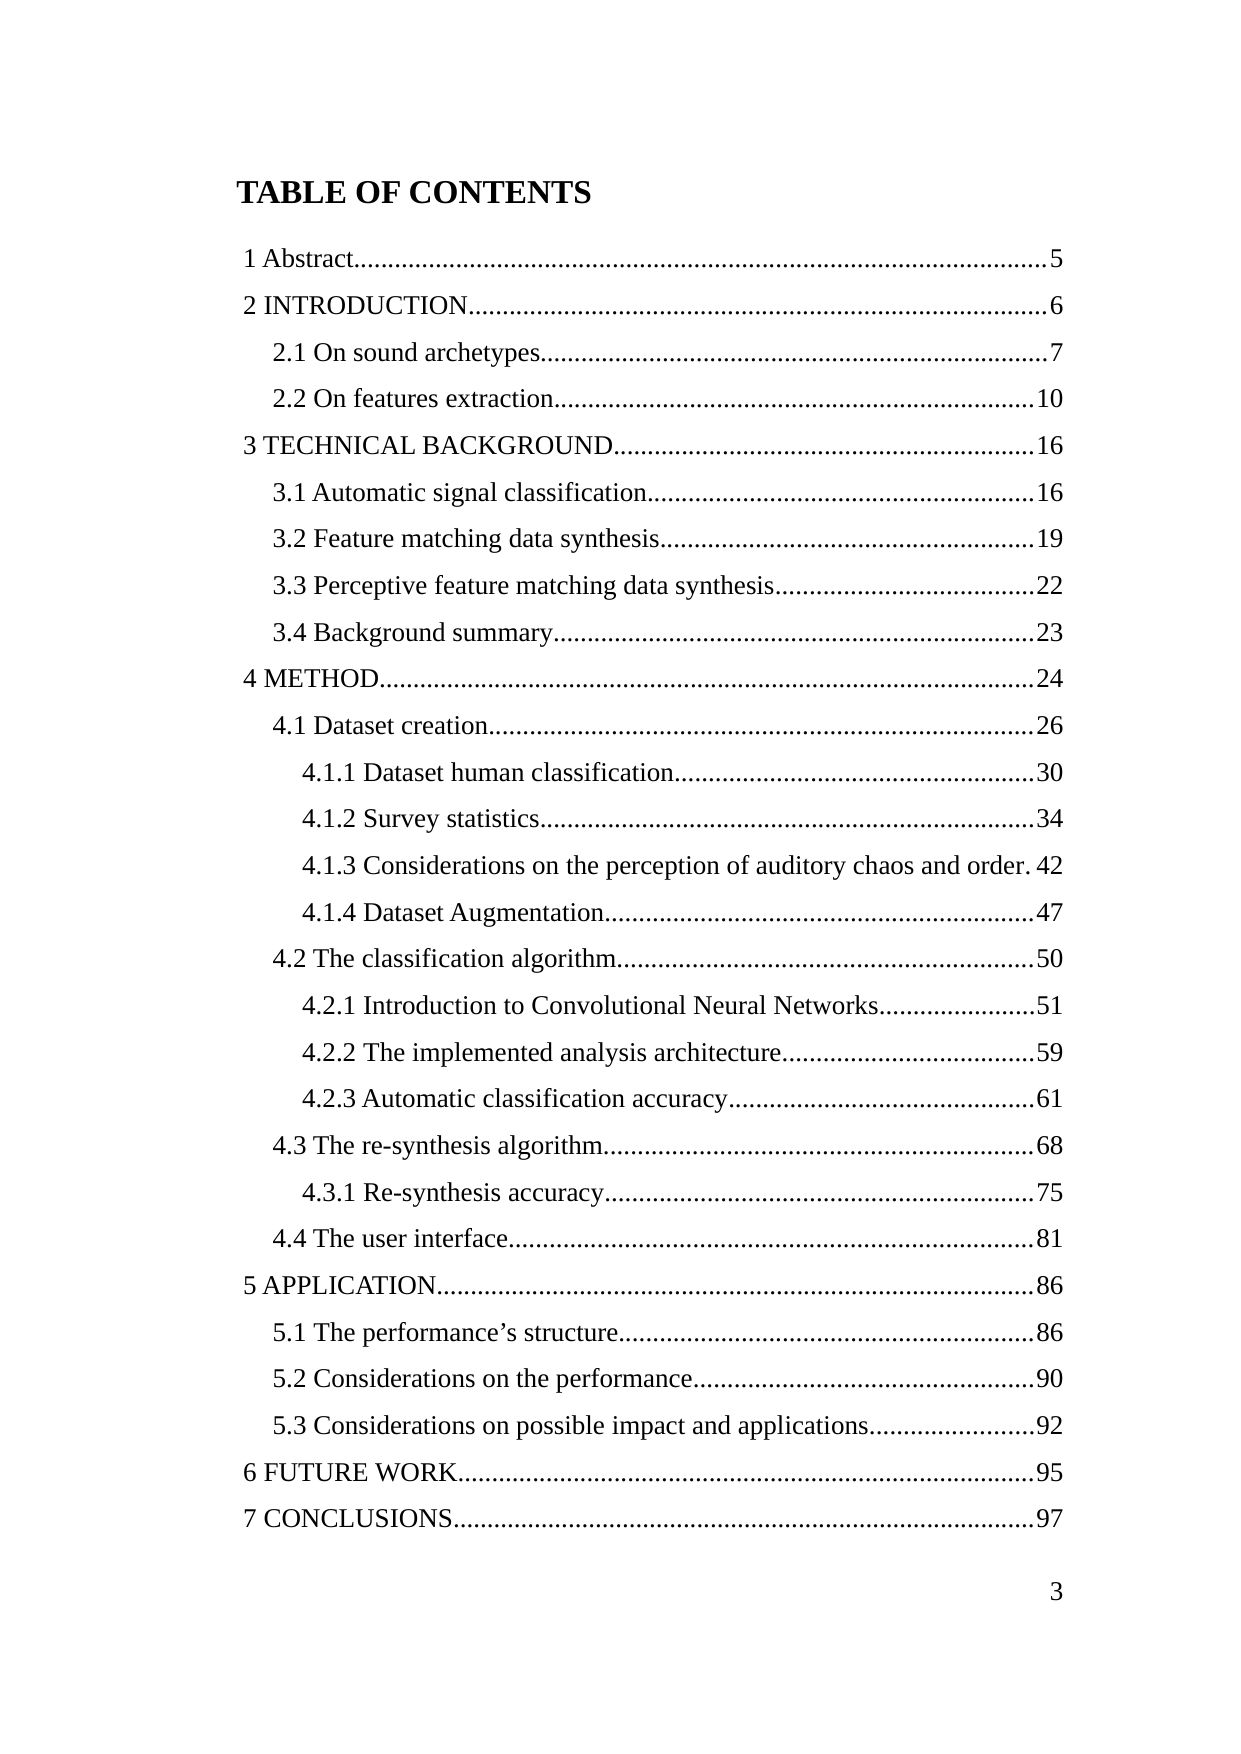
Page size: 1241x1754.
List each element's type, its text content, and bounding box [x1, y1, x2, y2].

text 3.2 Feature matching data synthesis 19 [266, 523, 1063, 554]
text 4 METHOD 24 [236, 663, 1063, 694]
text 4.2.1 Introduction to Convolutional Neural Networks 51 [295, 989, 1063, 1020]
text 5.2 Considerations on the performance 90 [266, 1363, 1063, 1394]
text 2 INTRODUCTION 6 [236, 289, 1063, 320]
text 4.1.2 Survey statistics 34 [295, 803, 1063, 834]
text 4.2.2 The implemented analysis architecture 59 [295, 1036, 1063, 1067]
text 3.4 Background summary 23 [266, 616, 1063, 647]
text 4.3 The re-synthesis algorithm 68 [266, 1129, 1063, 1160]
text 7 CONCLUSIONS 97 [236, 1503, 1063, 1534]
text 4.1.1 Dataset human classification 30 [295, 756, 1063, 787]
text 3.1 Automatic signal classification 16 [266, 476, 1063, 507]
text 6 FUTURE WORK 95 [236, 1456, 1063, 1487]
text 2.1 On sound archetypes 7 [266, 336, 1063, 367]
text 2.2 On features extraction 10 [266, 383, 1063, 414]
text 1 Abstract 5 [236, 243, 1063, 274]
text 4.2.3 Automatic classification accuracy 61 [295, 1083, 1063, 1114]
text 5.1 The performance’s structure 86 [266, 1316, 1063, 1347]
text 4.1.4 Dataset Augmentation 47 [295, 896, 1063, 927]
text 4.1 Dataset creation 26 [266, 709, 1063, 740]
text 4.1.3 Considerations on the perception of auditory chaos and order 42 [295, 849, 1063, 880]
text 5 APPLICATION 86 [236, 1269, 1063, 1300]
text 5.3 Considerations on possible impact and applications 92 [266, 1409, 1063, 1440]
subtitle TABLE OF CONTENTS [236, 173, 1063, 211]
text 4.2 The classification algorithm 50 [266, 943, 1063, 974]
text 4.3.1 Re-synthesis accuracy 75 [295, 1176, 1063, 1207]
text 3.3 Perceptive feature matching data synthesis 22 [266, 569, 1063, 600]
text 4.4 The user interface 81 [266, 1223, 1063, 1254]
text 3 TECHNICAL BACKGROUND 16 [236, 429, 1063, 460]
